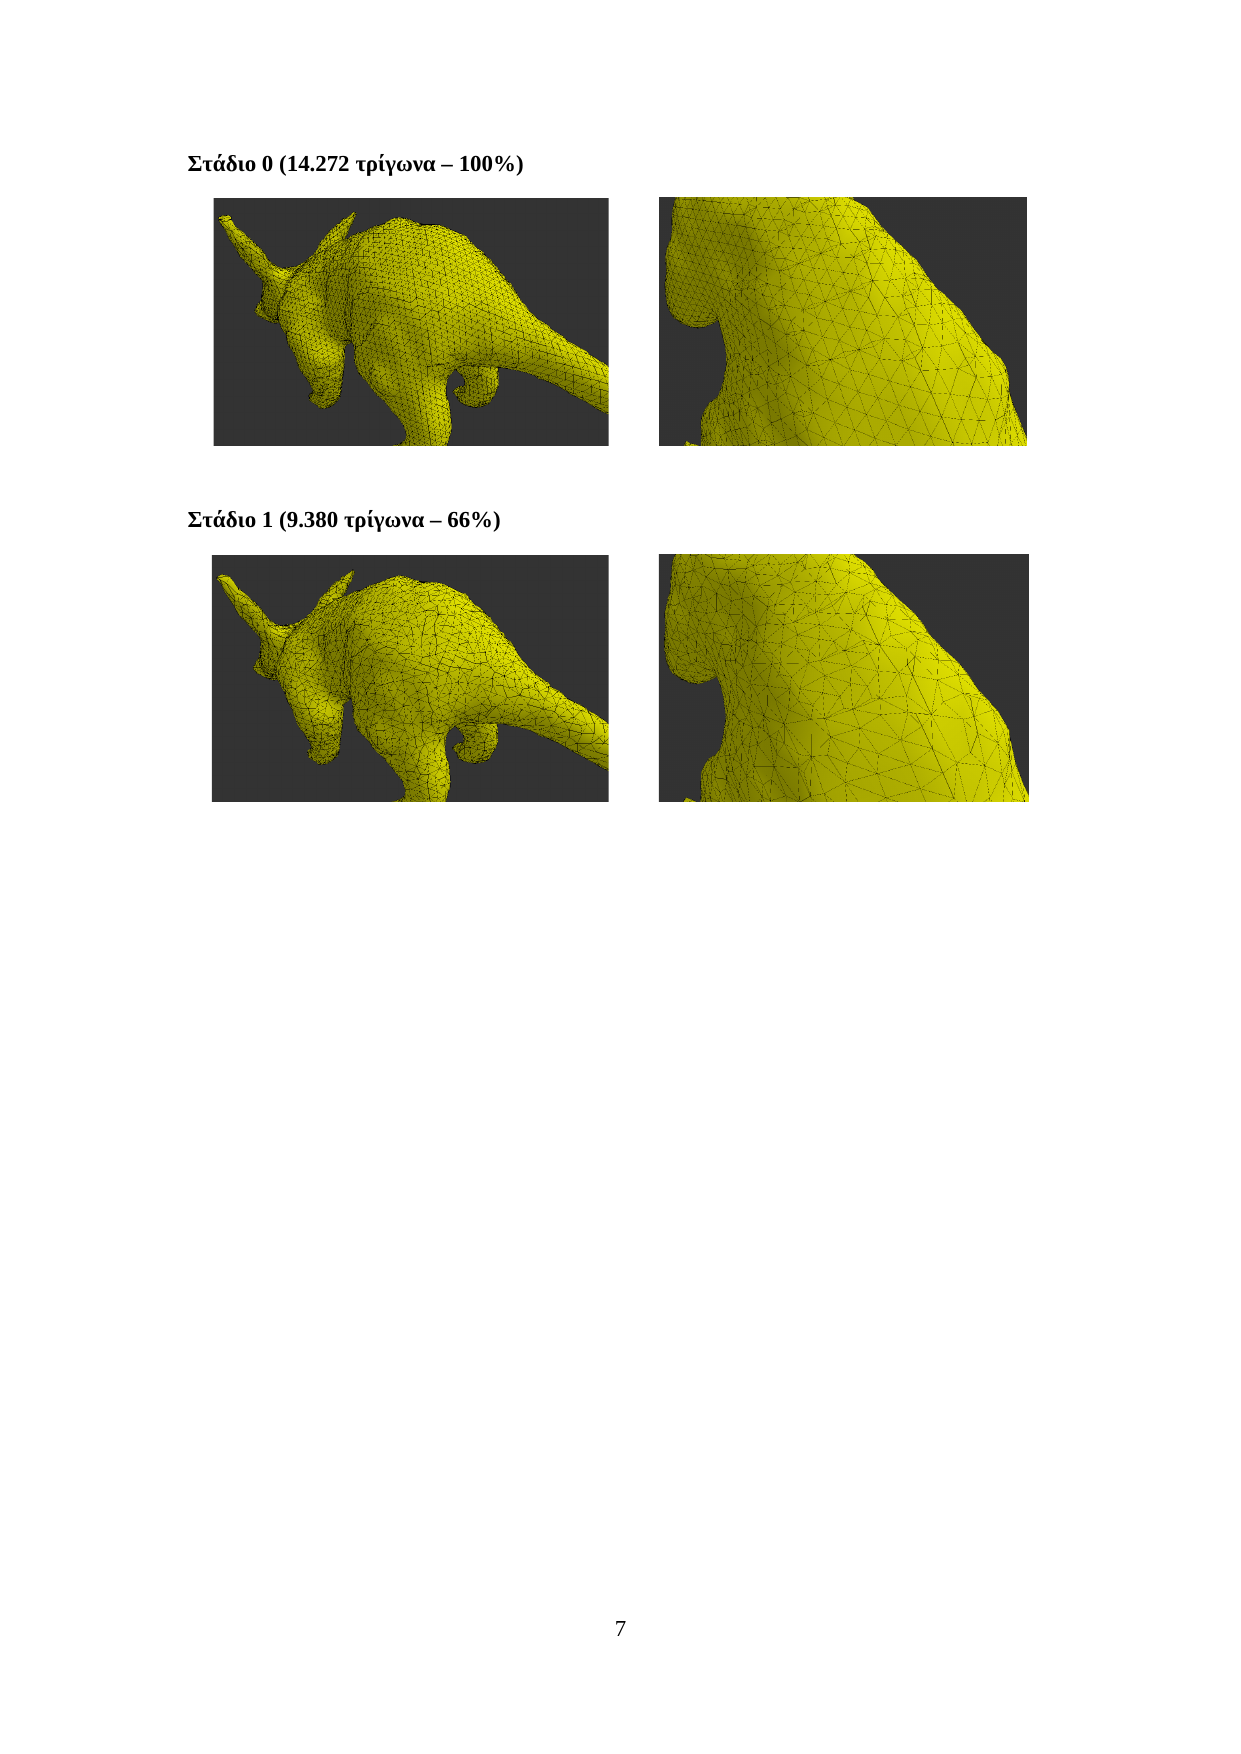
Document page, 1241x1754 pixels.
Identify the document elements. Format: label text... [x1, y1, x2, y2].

picture [659, 197, 1027, 446]
picture [658, 554, 1029, 802]
picture [213, 198, 609, 446]
text Στάδιο 1 (9.380 τρίγωνα – 66%) [187, 506, 1053, 532]
picture [211, 555, 609, 802]
text Στάδιο 0 (14.272 τρίγωνα – 100%) [187, 150, 1053, 176]
